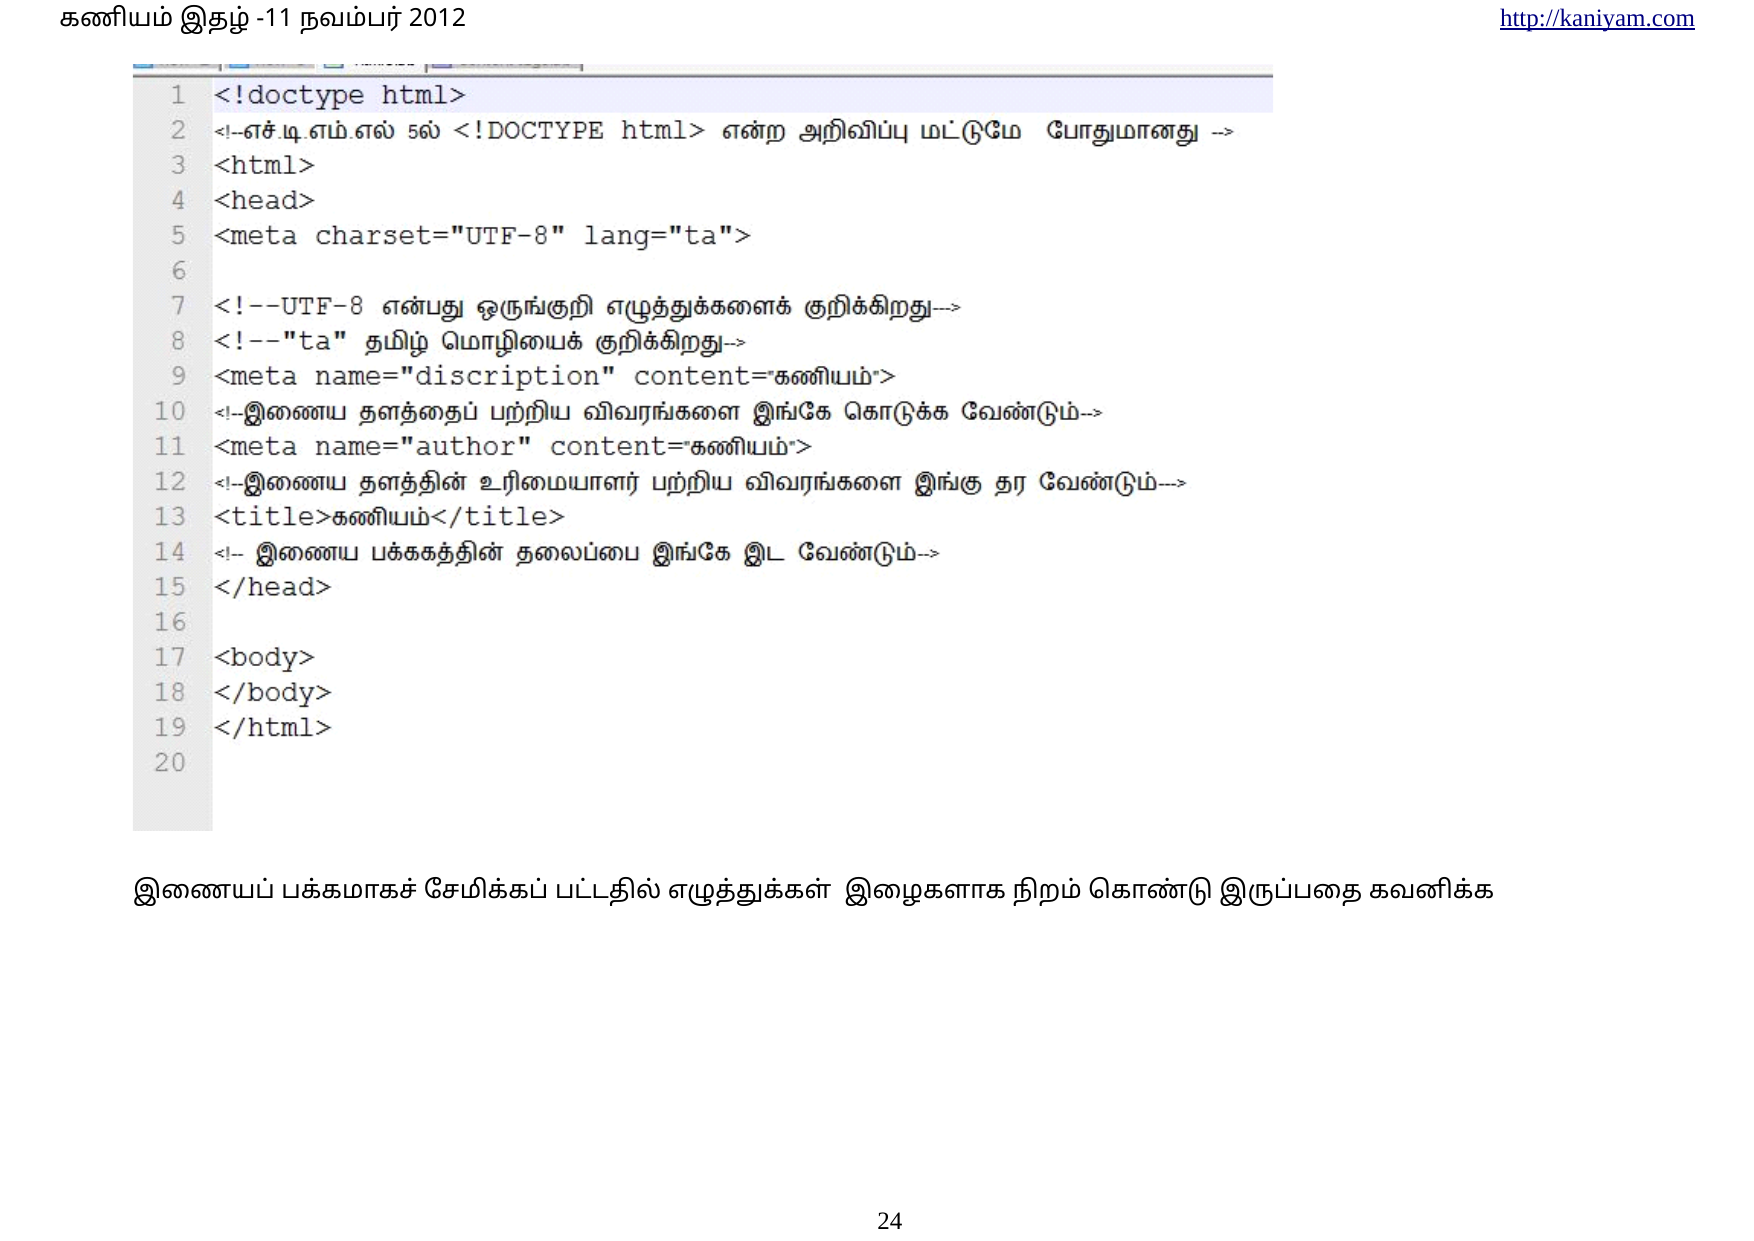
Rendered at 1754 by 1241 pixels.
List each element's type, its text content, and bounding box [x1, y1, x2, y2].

text இணையப் பக்கமாகச் சேமிக்கப் பட்டதில் எழுத்துக்கள் இழைகளாக நிறம் கொண்டு இருப்பதை கவனிக்க [59, 872, 1695, 909]
